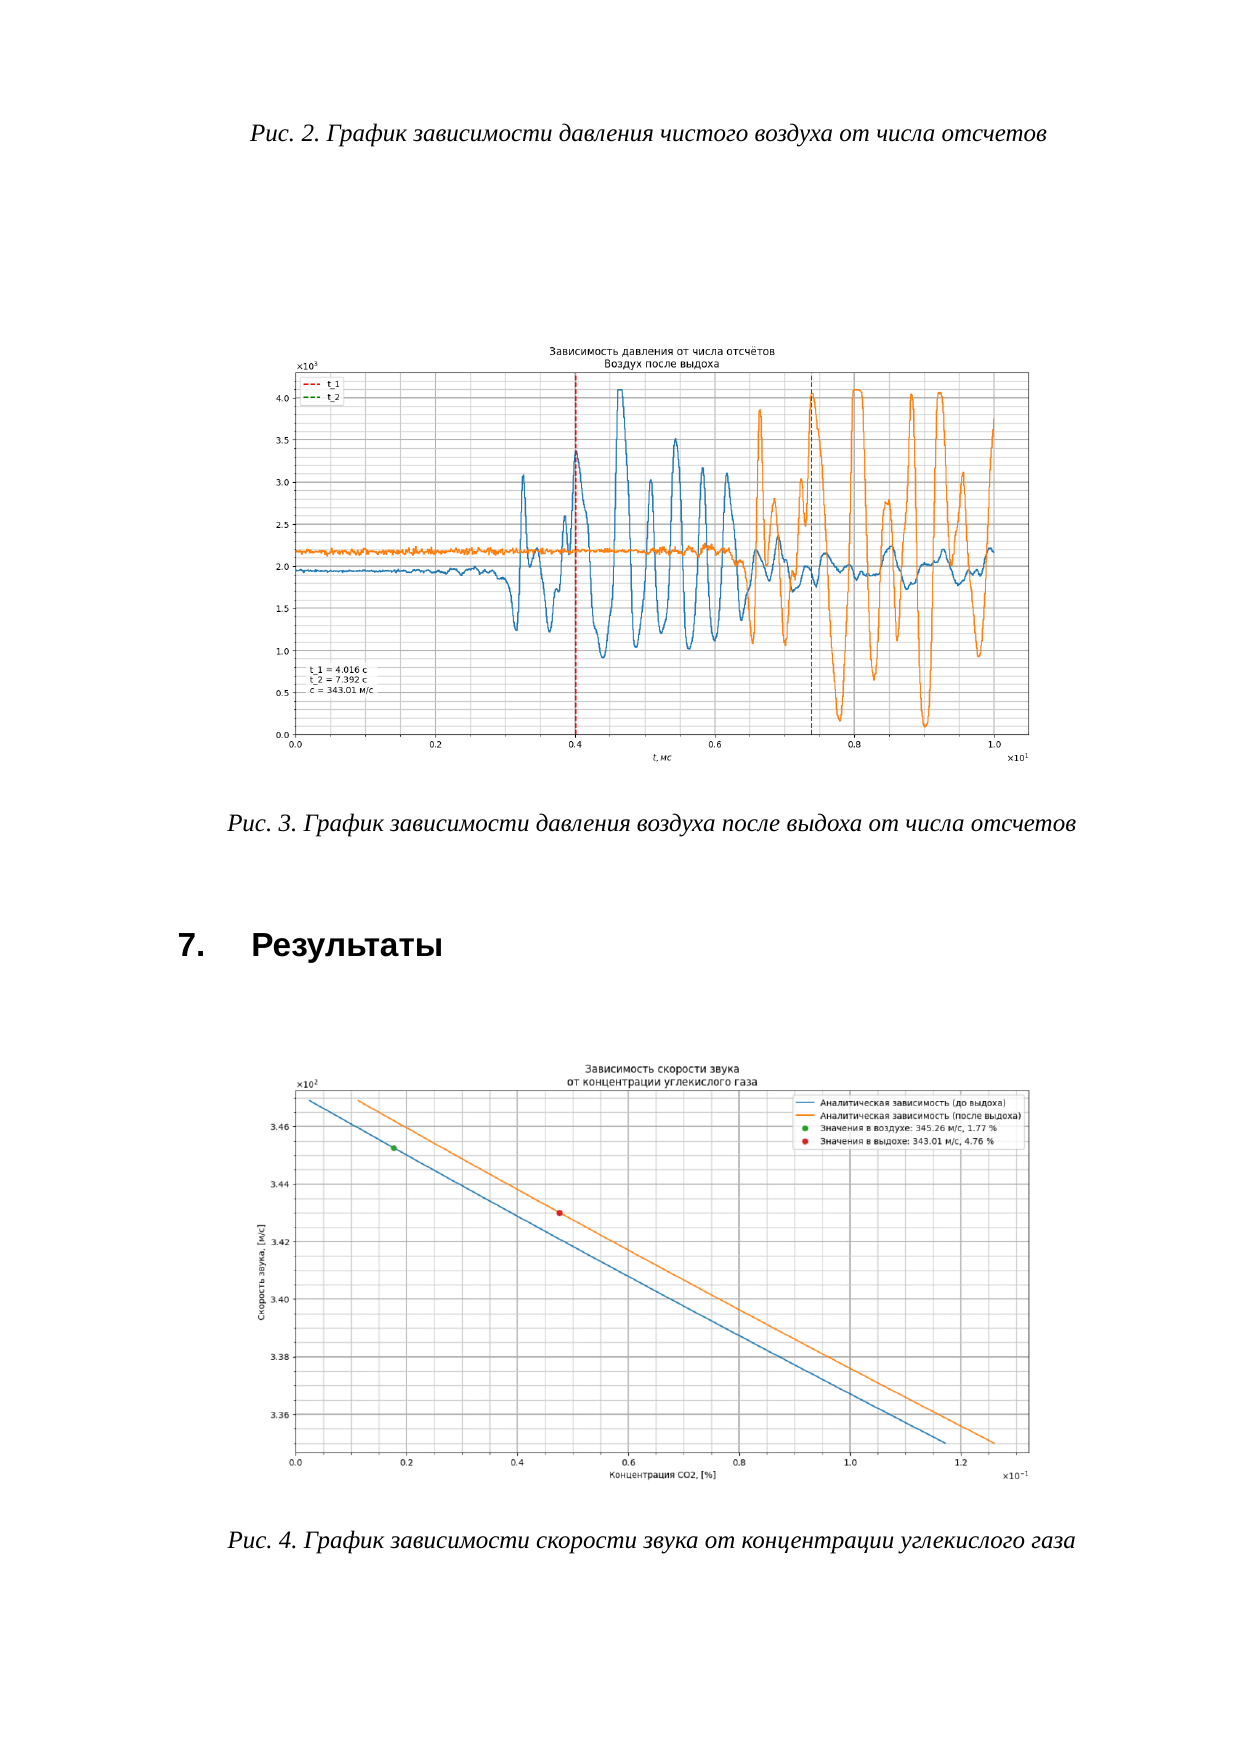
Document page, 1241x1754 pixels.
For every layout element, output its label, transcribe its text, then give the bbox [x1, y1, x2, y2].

text Рис. 3. График зависимости давления воздуха после выдоха от числа отсчетов [177, 808, 1122, 836]
text Рис. 2. График зависимости давления чистого воздуха от числа отсчетов [177, 118, 1122, 147]
text Рис. 4. График зависимости скорости звука от концентрации углекислого газа [177, 1525, 1122, 1554]
picture [177, 1034, 1123, 1504]
picture [177, 316, 1123, 786]
subtitle Результаты [177, 925, 1093, 963]
